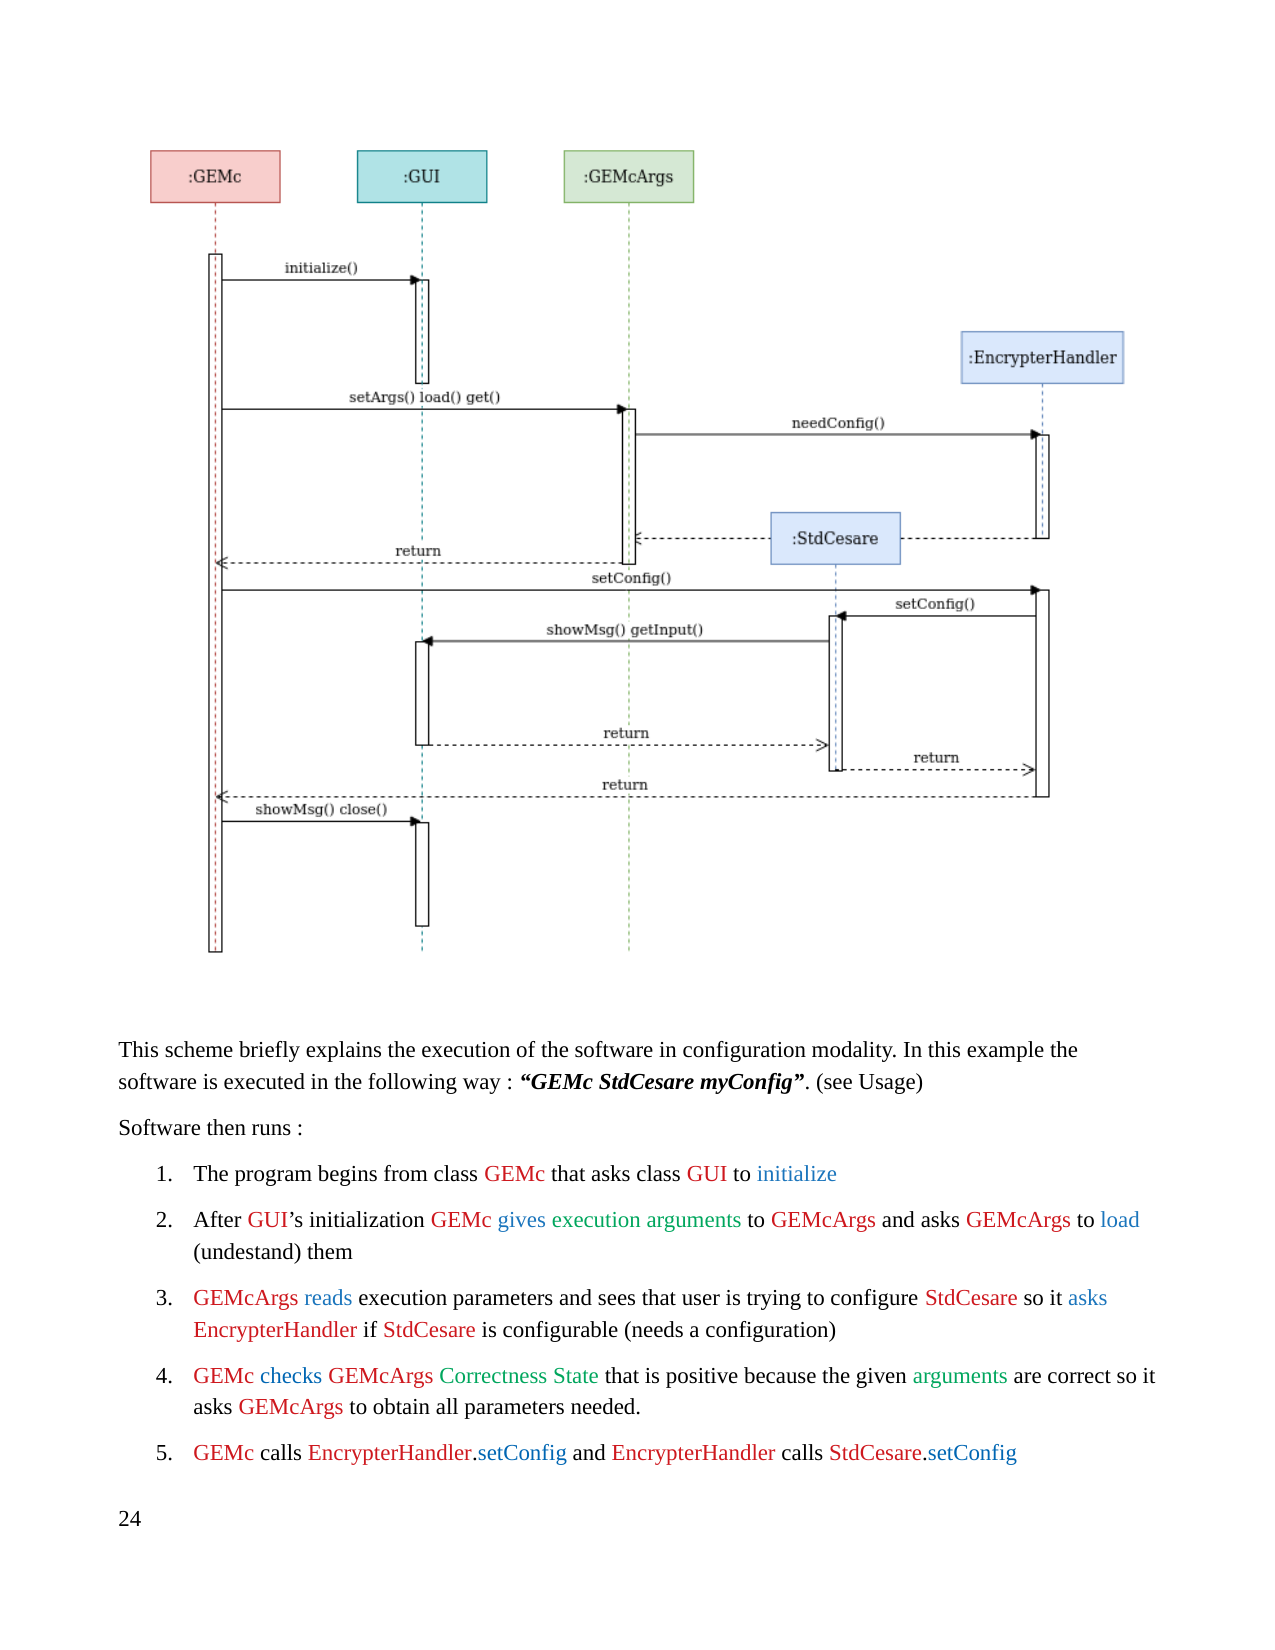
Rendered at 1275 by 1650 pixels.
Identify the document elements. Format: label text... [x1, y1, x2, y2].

list After GUI’s initialization GEMc gives execution arguments to GEMcArgs and asks GEMcArgs to load (undestand) them [156, 1206, 1157, 1264]
list The program begins from class GEMc that asks class GUI to initialize [156, 1160, 1157, 1187]
text This scheme briefly explains the execution of the software in configuration modality. In this example the software is executed in the following way : “GEMc StdCesare myConfig”. (see Usage) [118, 1036, 1157, 1094]
text Software then runs : [118, 1114, 1157, 1140]
list GEMcArgs reads execution parameters and sees that user is trying to configure StdCesare so it asks EncrypterHandler if StdCesare is configurable (needs a configuration) [156, 1284, 1157, 1342]
list GEMc checks GEMcArgs Correctness State that is positive because the given arguments are correct so it asks GEMcArgs to obtain all parameters needed. [156, 1362, 1157, 1420]
picture [118, 118, 1157, 985]
list GEMc calls EncrypterHandler.setConfig and EncrypterHandler calls StdCesare.setConfig [156, 1439, 1157, 1466]
